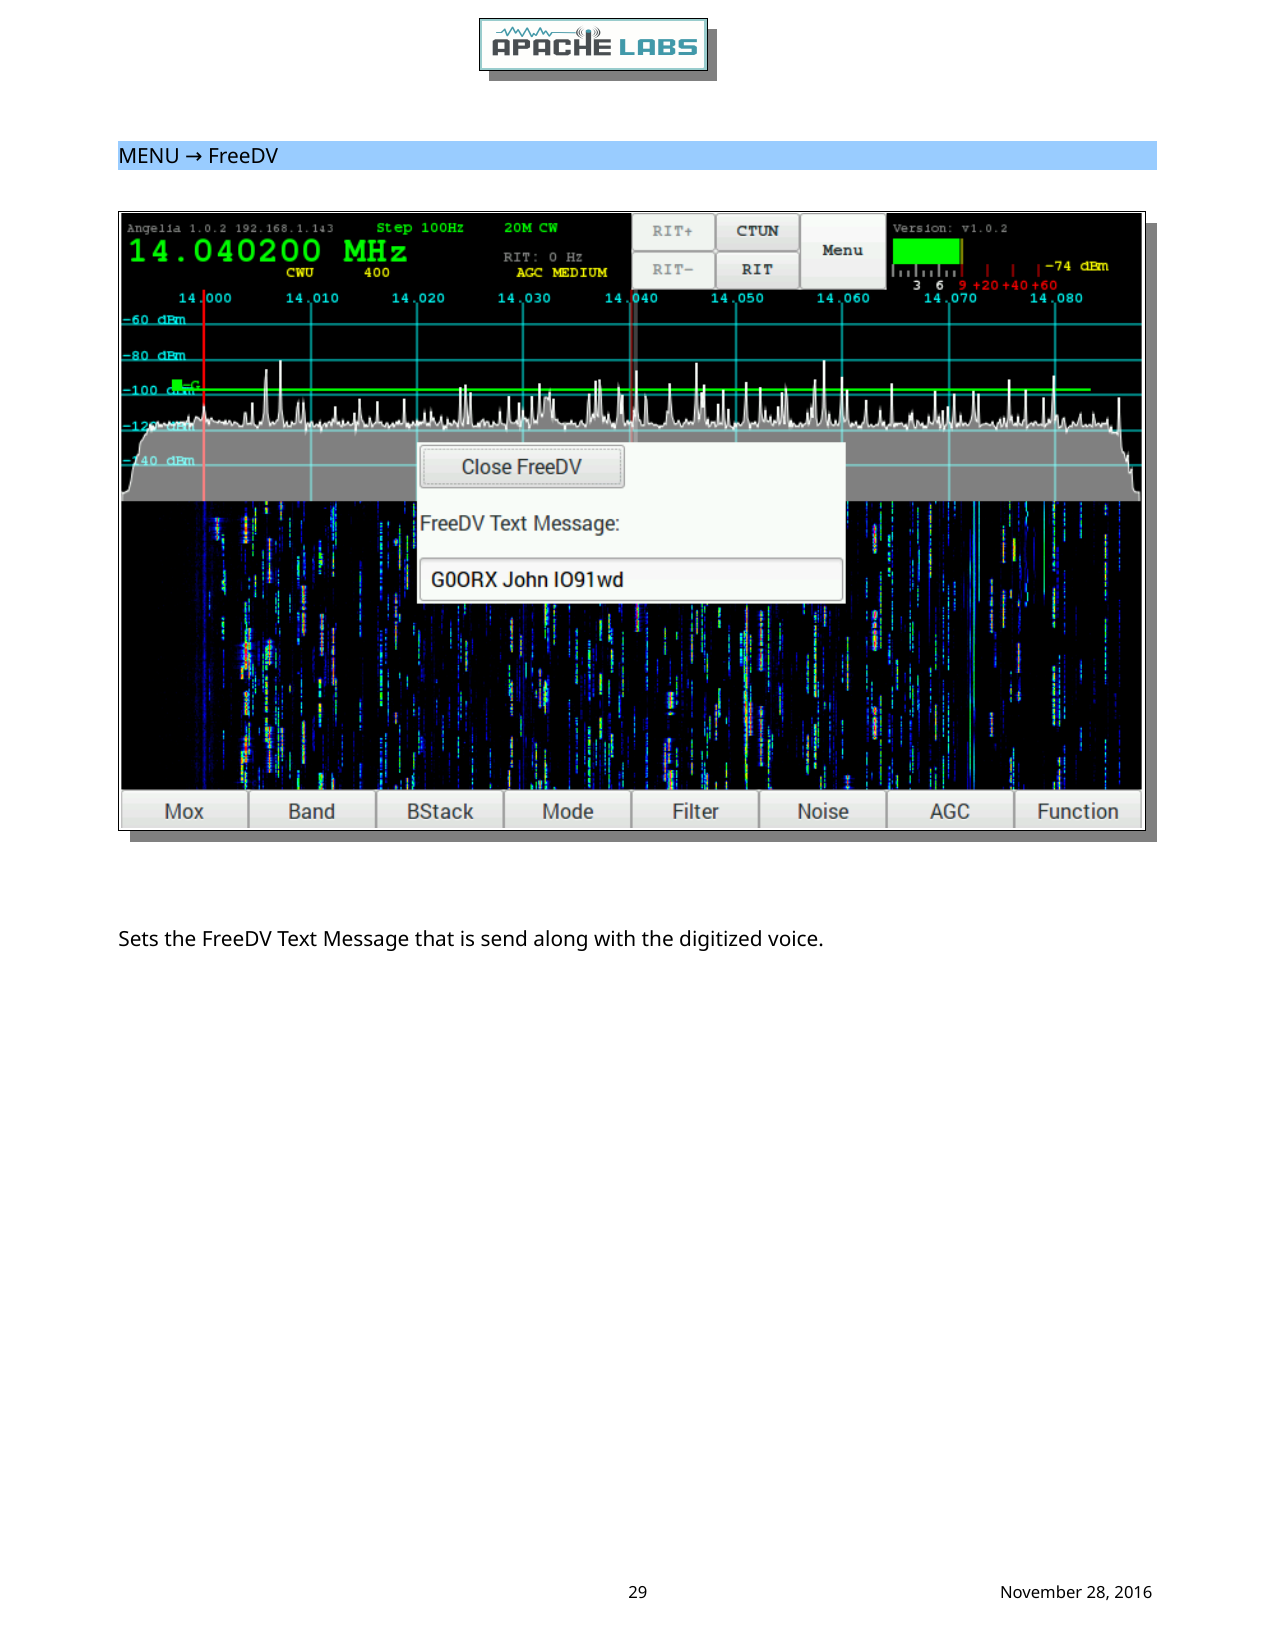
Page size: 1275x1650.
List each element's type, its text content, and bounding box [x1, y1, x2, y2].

picture [482, 21, 704, 68]
subtitle MENU → FreeDV [118, 141, 1157, 170]
picture [121, 213, 1142, 828]
text Sets the FreeDV Text Message that is send along with the digitized voice. [118, 924, 1157, 953]
